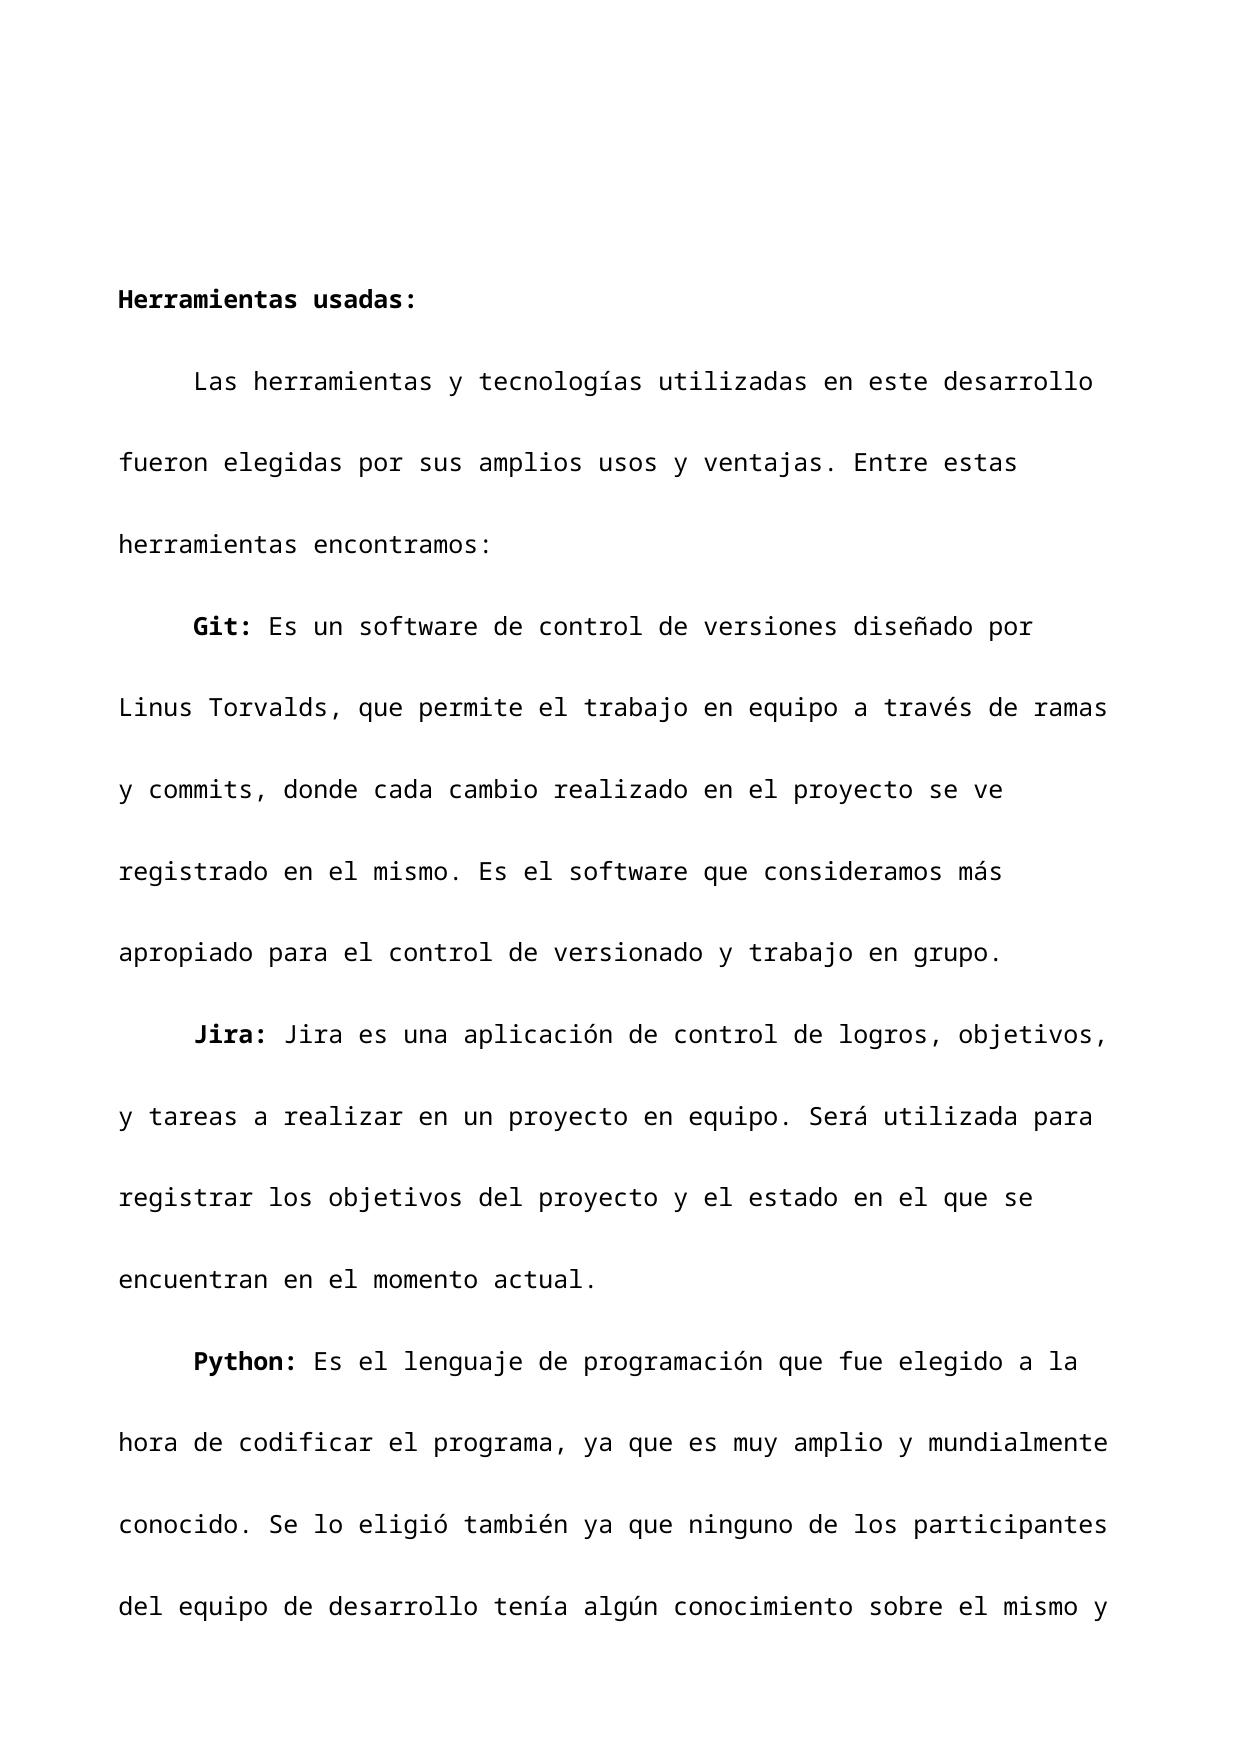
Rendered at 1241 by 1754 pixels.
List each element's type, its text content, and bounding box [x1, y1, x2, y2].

text Las herramientas y tecnologías utilizadas en este desarrollo fueron elegidas por sus amplios usos y ventajas. Entre estas herramientas encontramos: [118, 363, 1122, 561]
text Git: Es un software de control de versiones diseñado por Linus Torvalds, que permite el trabajo en equipo a través de ramas y commits, donde cada cambio realizado en el proyecto se ve registrado en el mismo. Es el software que consideramos más apropiado para el control de versionado y trabajo en grupo. [118, 608, 1122, 969]
subtitle Herramientas usadas: [118, 281, 1122, 316]
text Python: Es el lenguaje de programación que fue elegido a la hora de codificar el programa, ya que es muy amplio y mundialmente conocido. Se lo eligió también ya que ninguno de los participantes del equipo de desarrollo tenía algún conocimiento sobre el mismo y [118, 1343, 1122, 1622]
text Jira: Jira es una aplicación de control de logros, objetivos, y tareas a realizar en un proyecto en equipo. Será utilizada para registrar los objetivos del proyecto y el estado en el que se encuentran en el momento actual. [118, 1016, 1122, 1296]
